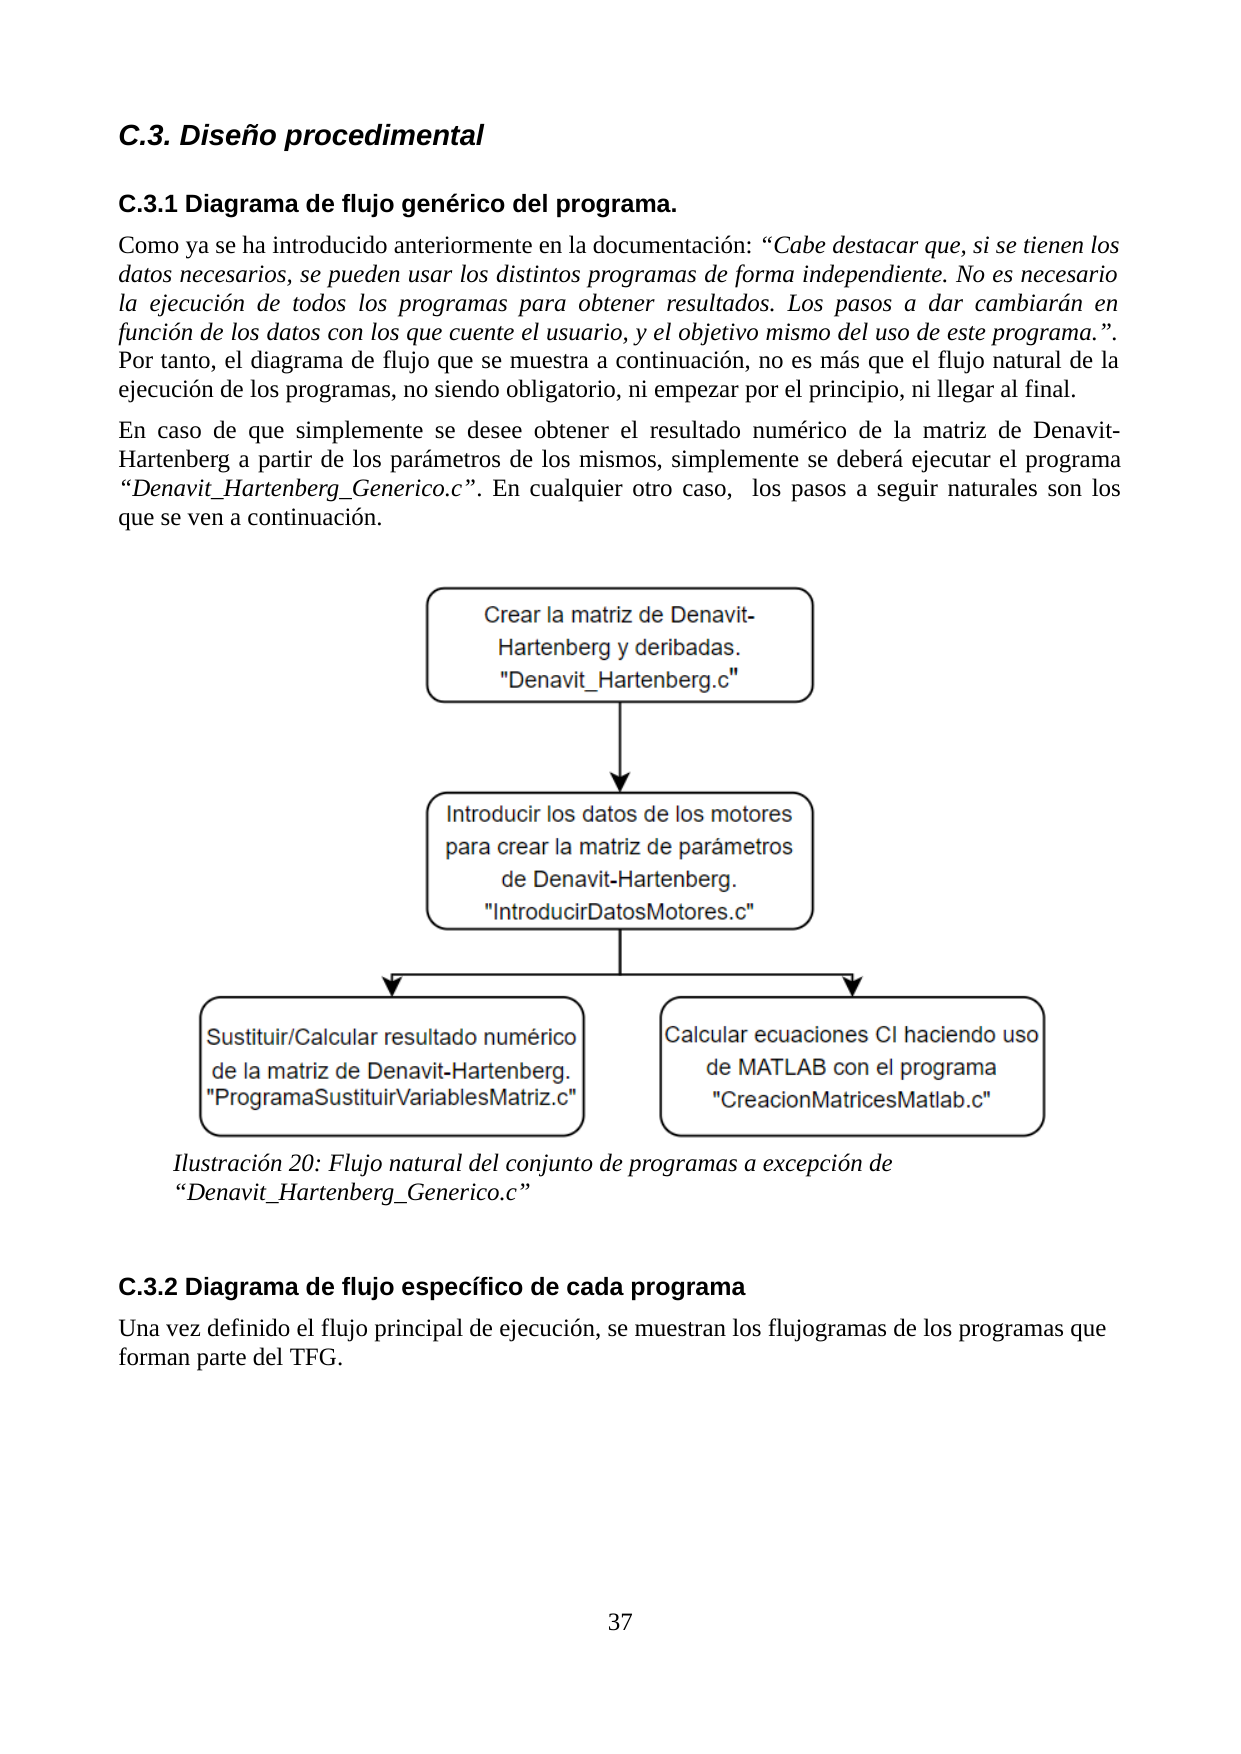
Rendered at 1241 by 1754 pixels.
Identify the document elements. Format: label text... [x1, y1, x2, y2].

text Una vez definido el flujo principal de ejecución, se muestran los flujogramas de los programas que forman parte del TFG. [118, 1313, 1122, 1371]
picture [184, 576, 1056, 1149]
subtitle C.3.1 Diagrama de flujo genérico del programa. [118, 189, 1122, 218]
subtitle C.3.2 Diagrama de flujo específico de cada programa [118, 1272, 1122, 1301]
subtitle C.3. Diseño procedimental [118, 118, 1122, 152]
text En caso de que simplemente se desee obtener el resultado numérico de la matriz de Denavit-Hartenberg a partir de los parámetros de los mismos, simplemente se deberá ejecutar el programa “Denavit_Hartenberg_Generico.c”. En cualquier otro caso, los pasos a seguir naturales son los que se ven a continuación. [118, 415, 1122, 530]
text Ilustración 20: Flujo natural del conjunto de programas a excepción de “Denavit_Hartenberg_Generico.c” [173, 588, 1067, 1206]
text Como ya se ha introducido anteriormente en la documentación: “Cabe destacar que, si se tienen los datos necesarios, se pueden usar los distintos programas de forma independiente. No es necesario la ejecución de todos los programas para obtener resultados. Los pasos a dar cambiarán en función de los datos con los que cuente el usuario, y el objetivo mismo del uso de este programa.”. Por tanto, el diagrama de flujo que se muestra a continuación, no es más que el flujo natural de la ejecución de los programas, no siendo obligatorio, ni empezar por el principio, ni llegar al final. [118, 230, 1122, 403]
